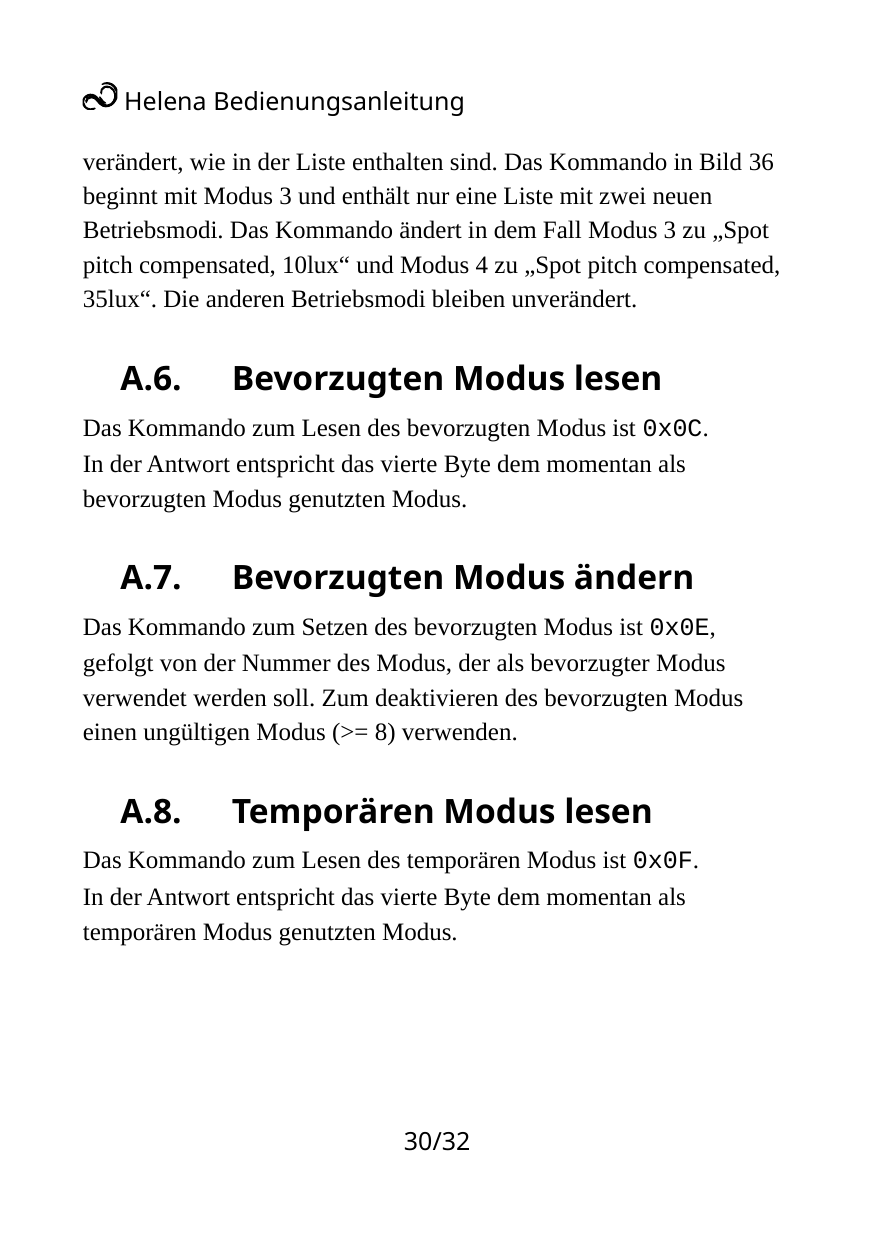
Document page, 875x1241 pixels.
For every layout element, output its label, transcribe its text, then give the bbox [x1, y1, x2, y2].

subtitle Bevorzugten Modus ändern [120, 554, 791, 599]
subtitle Bevorzugten Modus lesen [120, 354, 791, 400]
text Das Kommando zum Lesen des temporären Modus ist 0x0F. In der Antwort entspricht das vierte Byte dem momentan als temporären Modus genutzten Modus. [83, 846, 791, 945]
text verändert, wie in der Liste enthalten sind. Das Kommando in Bild 36 beginnt mit Modus 3 und enthält nur eine Liste mit zwei neuen Betriebsmodi. Das Kommando ändert in dem Fall Modus 3 zu „Spot pitch compensated, 10lux“ und Modus 4 zu „Spot pitch compensated, 35lux“. Die anderen Betriebsmodi bleiben unverändert. [83, 147, 791, 313]
text Das Kommando zum Setzen des bevorzugten Modus ist 0x0E, gefolgt von der Nummer des Modus, der als bevorzugter Modus verwendet werden soll. Zum deaktivieren des bevorzugten Modus einen ungültigen Modus (>= 8) verwenden. [83, 612, 791, 746]
text Das Kommando zum Lesen des bevorzugten Modus ist 0x0C. In der Antwort entspricht das vierte Byte dem momentan als bevorzugten Modus genutzten Modus. [83, 413, 791, 512]
subtitle Temporären Modus lesen [120, 787, 791, 833]
